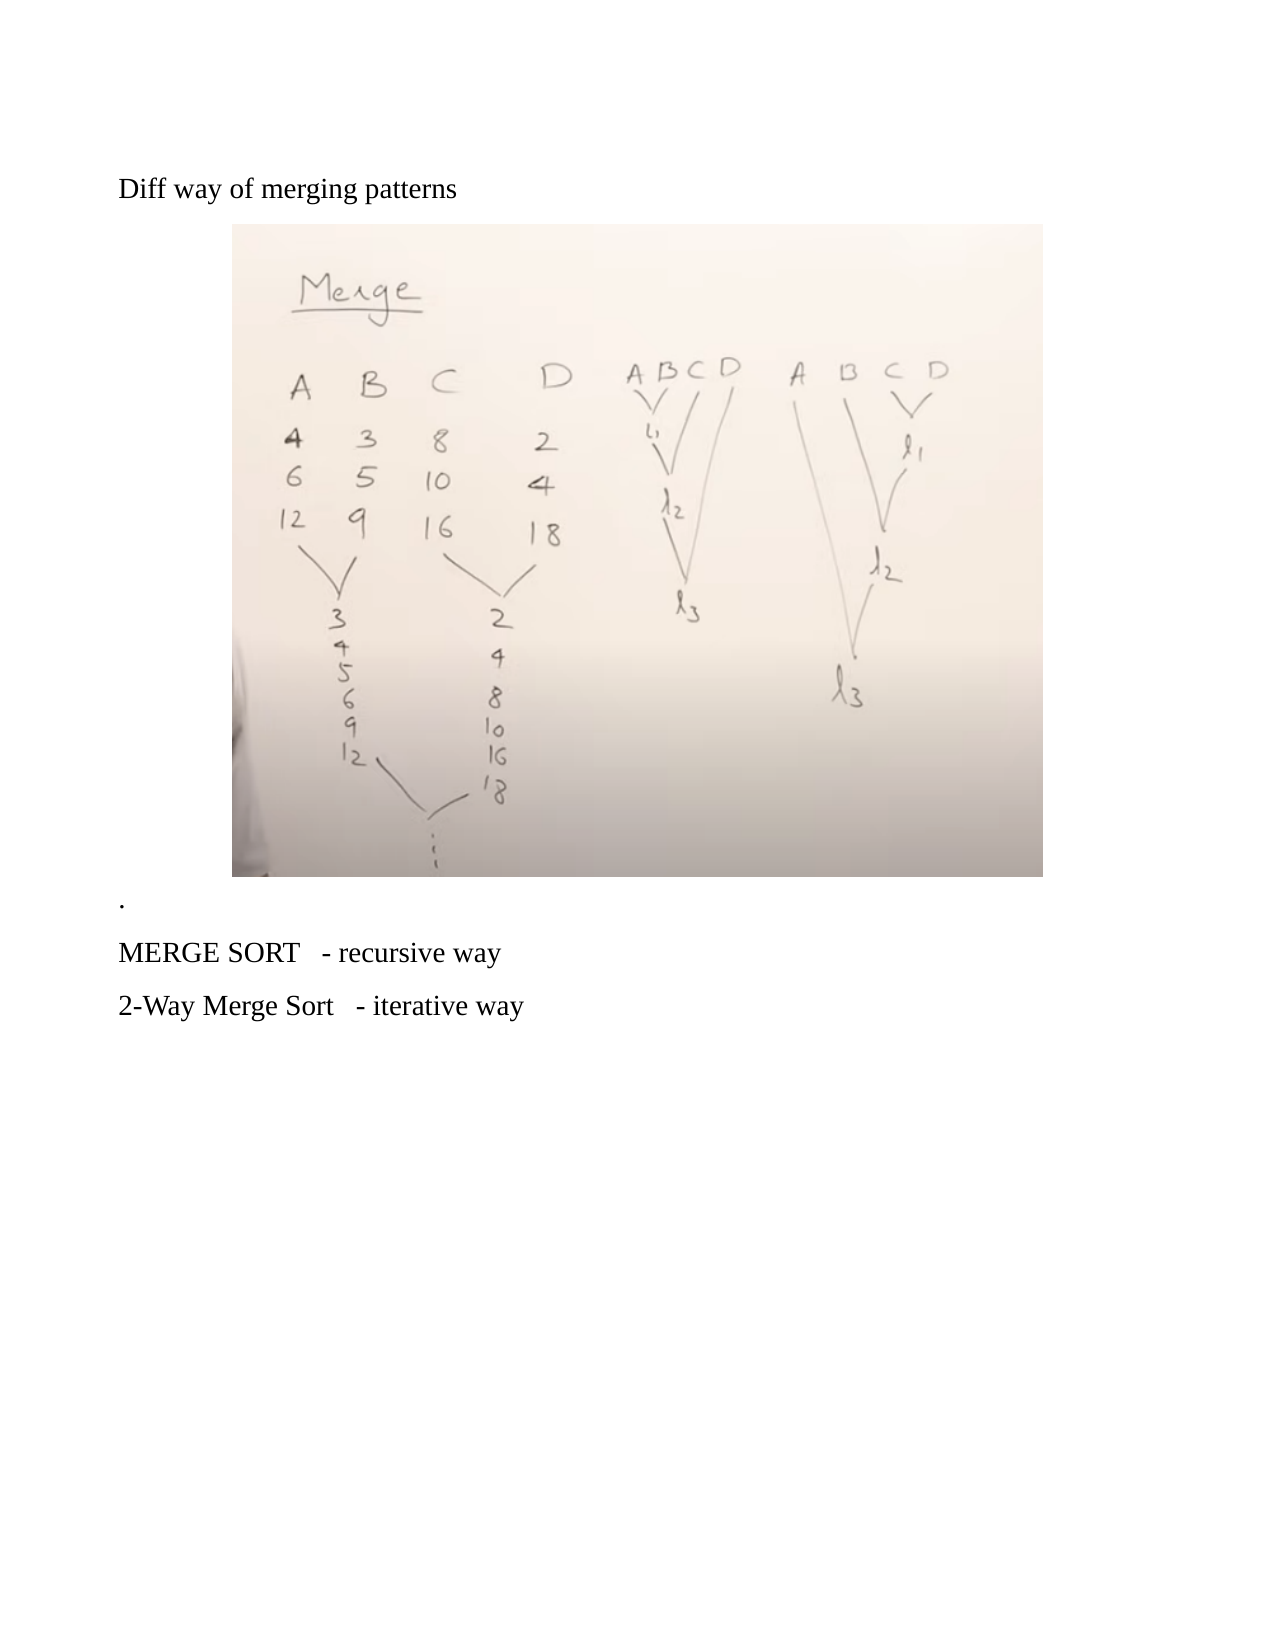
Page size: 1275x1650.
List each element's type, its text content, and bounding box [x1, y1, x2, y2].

text . [118, 224, 1157, 915]
text 2-Way Merge Sort - iterative way [118, 988, 1157, 1021]
text Diff way of merging patterns [118, 171, 1157, 205]
text MERGE SORT - recursive way [118, 935, 1157, 968]
picture [232, 224, 1043, 877]
